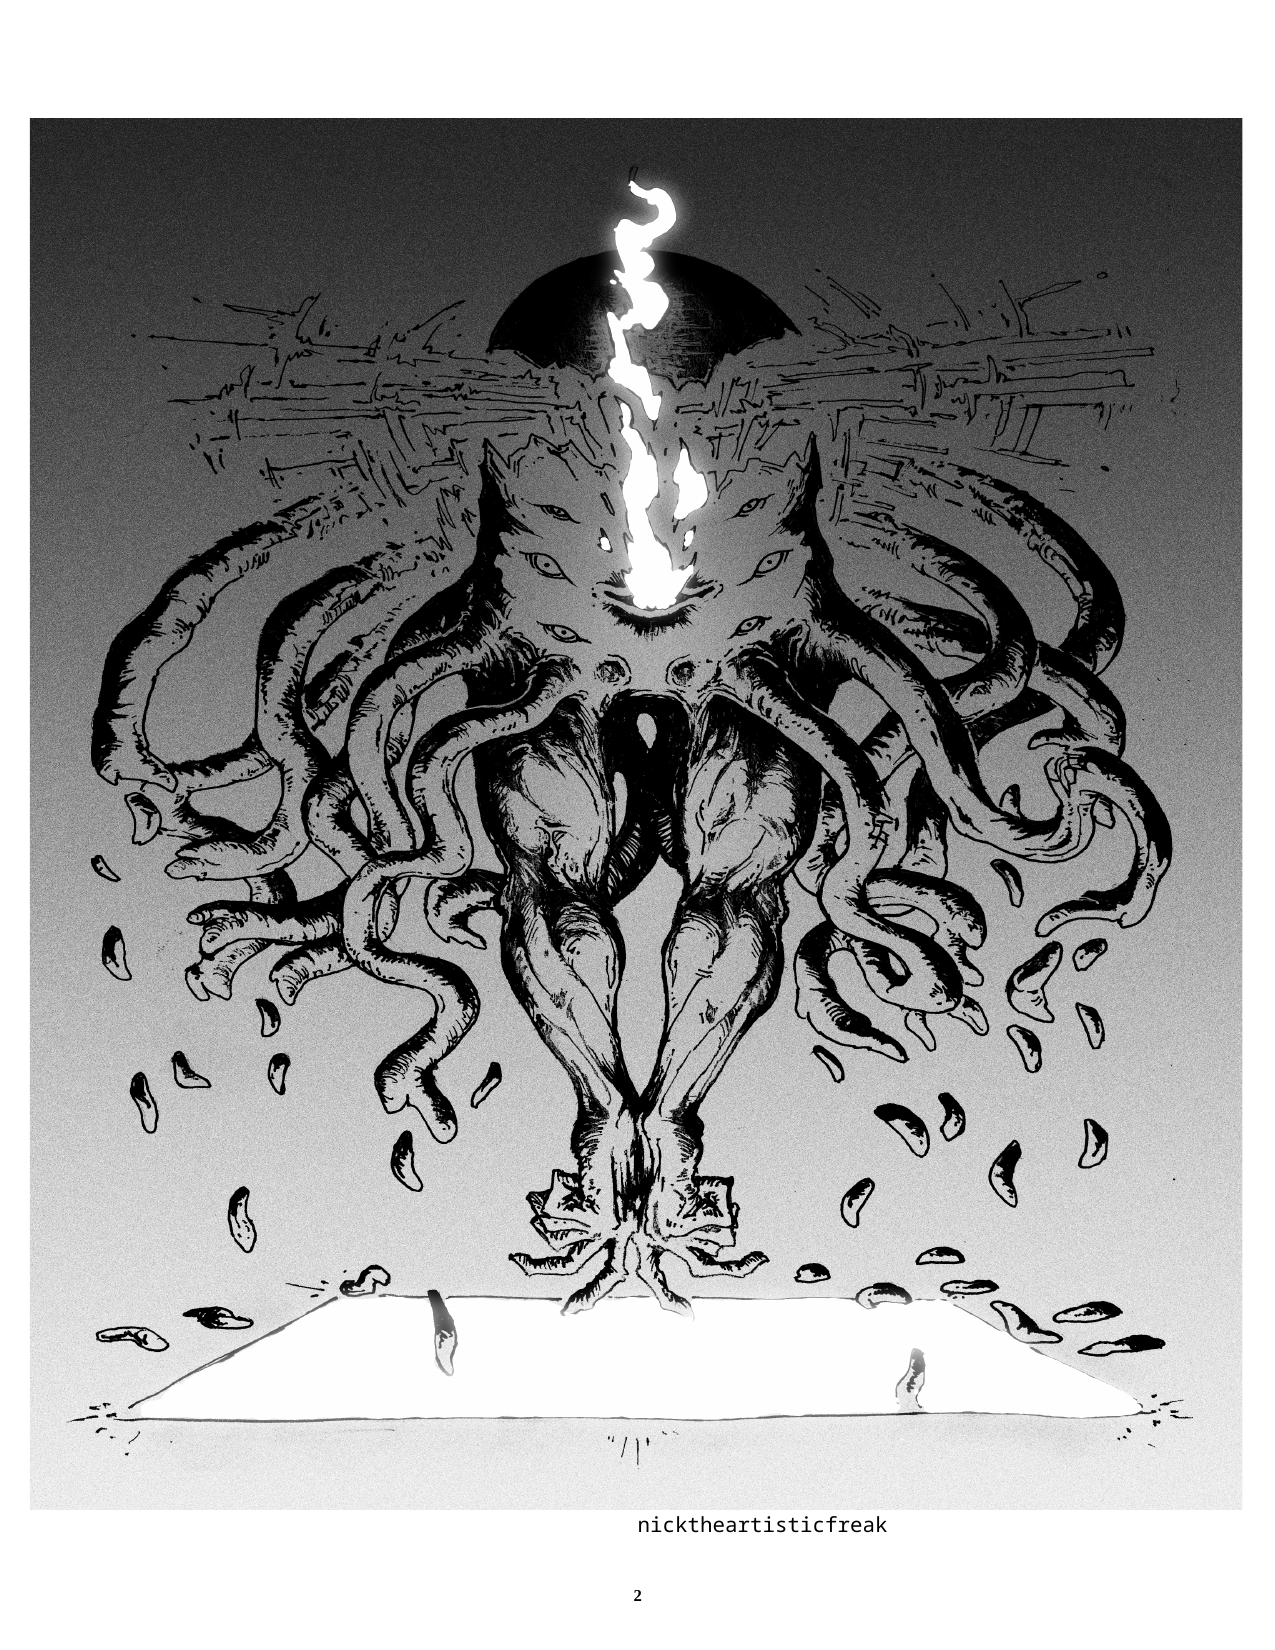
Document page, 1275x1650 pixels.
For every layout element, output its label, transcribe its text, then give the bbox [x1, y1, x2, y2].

text nicktheartisticfreak [637, 118, 1245, 1538]
picture [29, 118, 1243, 1510]
